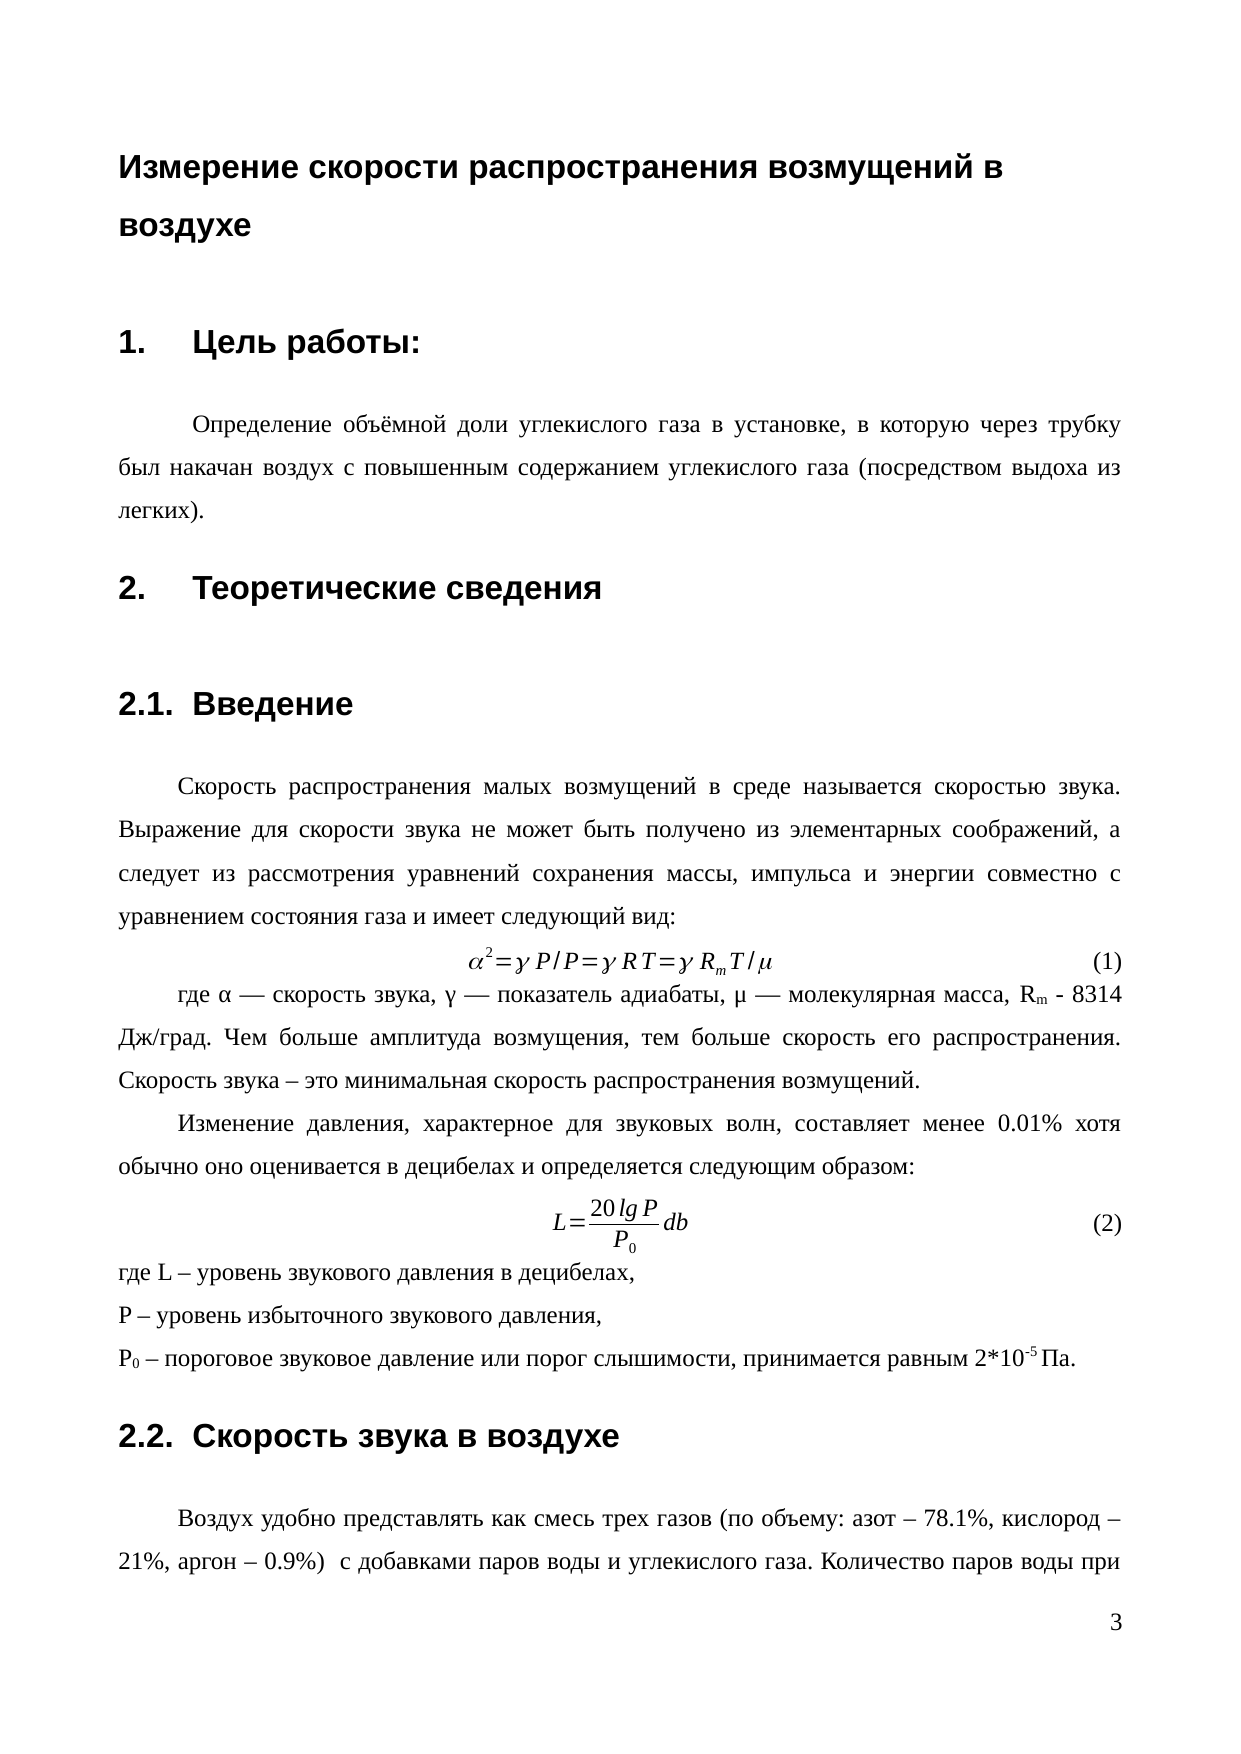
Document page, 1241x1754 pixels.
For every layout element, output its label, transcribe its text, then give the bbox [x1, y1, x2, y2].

text P – уровень избыточного звукового давления, [118, 1300, 1122, 1329]
text где α — скорость звука, γ — показатель адиабаты, μ — молекулярная масса, Rm - 8314 Дж/град. Чем больше амплитуда возмущения, тем больше скорость его распространения. Скорость звука – это минимальная скорость распространения возмущений. [118, 979, 1122, 1094]
text (1) [118, 944, 1122, 979]
text Воздух удобно представлять как смесь трех газов (по объему: азот – 78.1%, кислород – 21%, аргон – 0.9%) с добавками паров воды и углекислого газа. Количество паров воды при [118, 1503, 1122, 1575]
subtitle Измерение скорости распространения возмущений в воздухе [118, 148, 1122, 244]
subtitle Цель работы: [118, 322, 1122, 360]
text Скорость распространения малых возмущений в среде называется скоростью звука. Выражение для скорости звука не может быть получено из элементарных соображений, а следует из рассмотрения уравнений сохранения массы, импульса и энергии совместно с уравнением состояния газа и имеет следующий вид: [118, 771, 1122, 929]
text P0 – пороговое звуковое давление или порог слышимости, принимается равным 2*10-5 Па. [118, 1343, 1122, 1372]
text (2) [118, 1194, 1122, 1257]
text где L – уровень звукового давления в децибелах, [118, 1257, 1122, 1286]
text Определение объёмной доли углекислого газа в установке, в которую через трубку был накачан воздух с повышенным содержанием углекислого газа (посредством выдоха из легких). [118, 409, 1122, 524]
subtitle Теоретические сведения [118, 568, 1122, 606]
text Изменение давления, характерное для звуковых волн, составляет менее 0.01% хотя обычно оно оценивается в децибелах и определяется следующим образом: [118, 1108, 1122, 1180]
subtitle Скорость звука в воздухе [118, 1416, 1122, 1454]
subtitle Введение [118, 684, 1122, 723]
